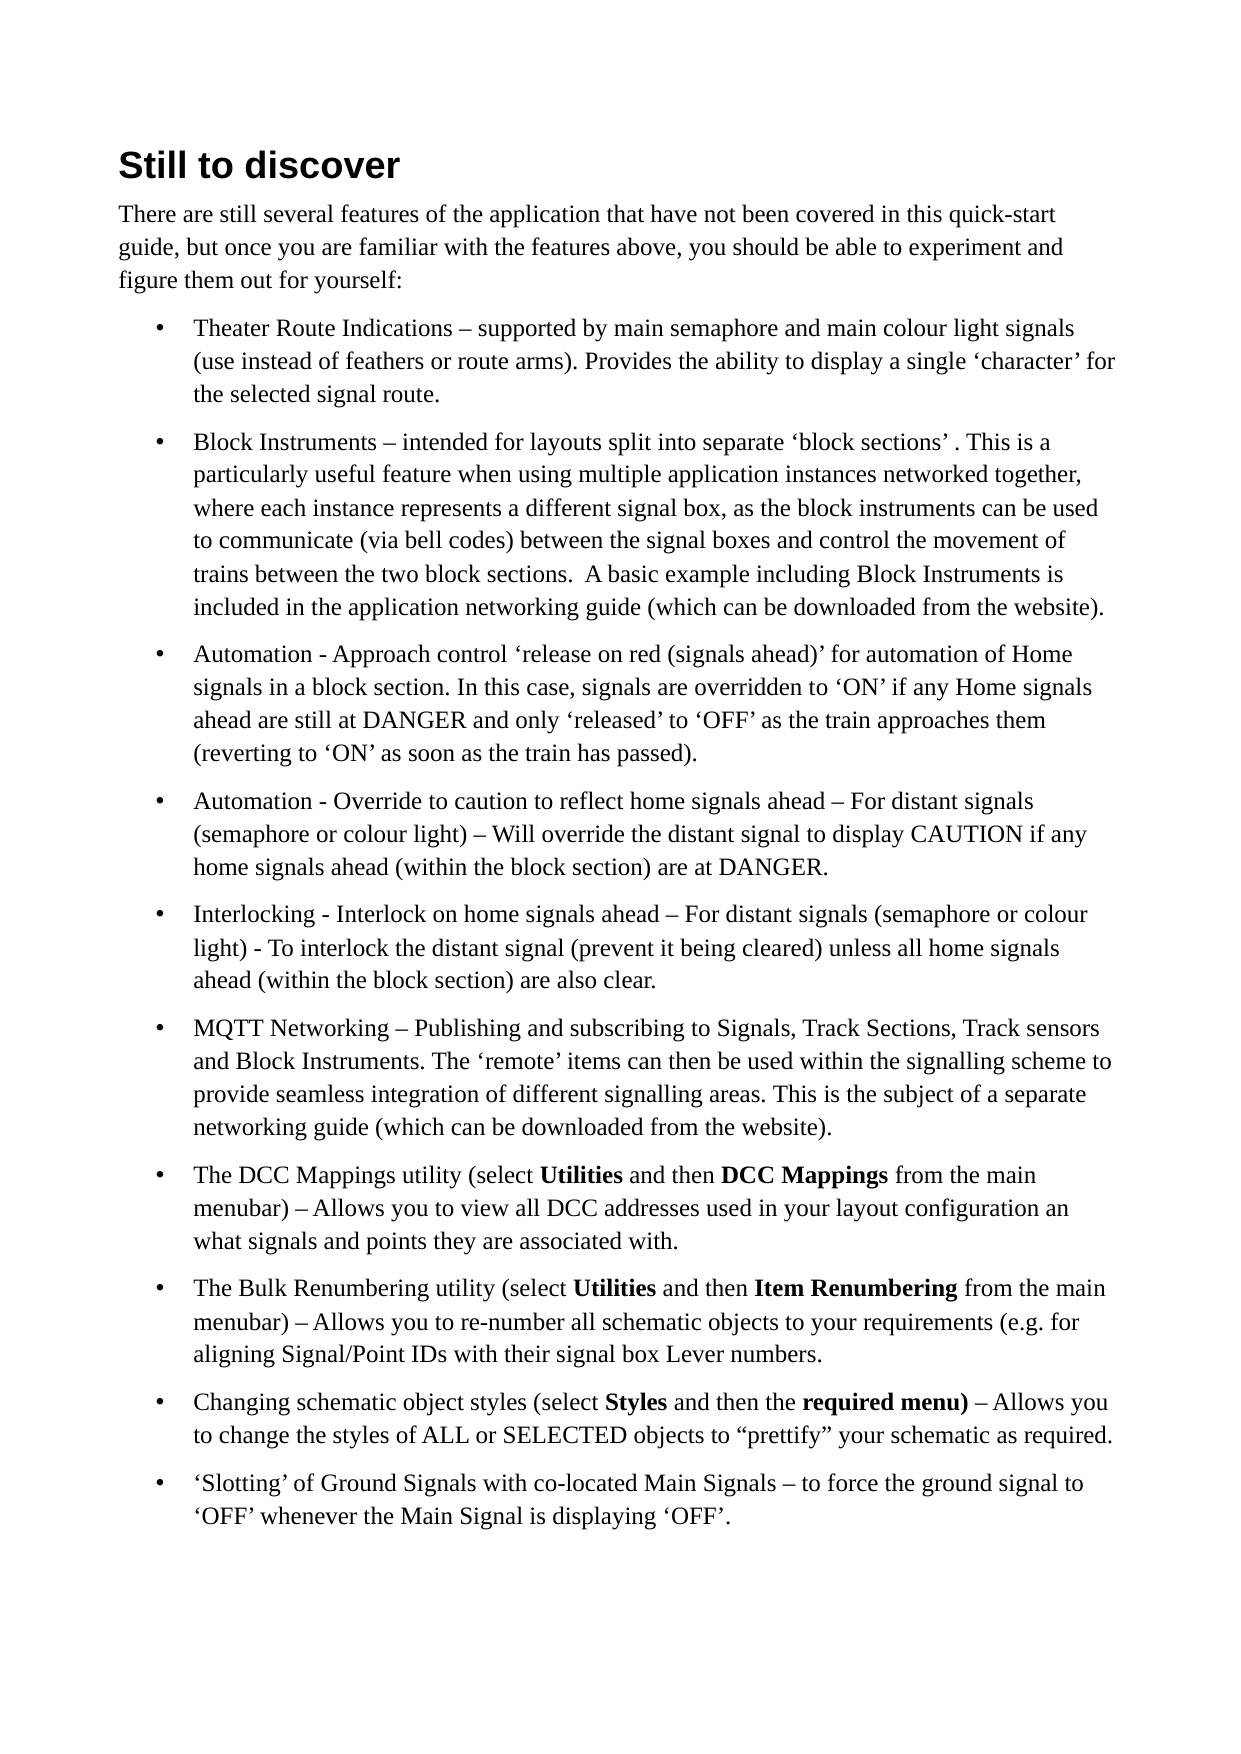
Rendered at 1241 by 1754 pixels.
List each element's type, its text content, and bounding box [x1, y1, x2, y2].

list Automation - Override to caution to reflect home signals ahead – For distant signals (semaphore or colour light) – Will override the distant signal to display CAUTION if any home signals ahead (within the block section) are at DANGER. [156, 786, 1122, 881]
list Interlocking - Interlock on home signals ahead – For distant signals (semaphore or colour light) - To interlock the distant signal (prevent it being cleared) unless all home signals ahead (within the block section) are also clear. [156, 899, 1122, 994]
list MQTT Networking – Publishing and subscribing to Signals, Track Sections, Track sensors and Block Instruments. The ‘remote’ items can then be used within the signalling scheme to provide seamless integration of different signalling areas. This is the subject of a separate networking guide (which can be downloaded from the website). [156, 1013, 1122, 1141]
subtitle Still to discover [118, 143, 1122, 187]
list The Bulk Renumbering utility (select Utilities and then Item Renumbering from the main menubar) – Allows you to re-number all schematic objects to your requirements (e.g. for aligning Signal/Point IDs with their signal box Lever numbers. [156, 1273, 1122, 1368]
list The DCC Mappings utility (select Utilities and then DCC Mappings from the main menubar) – Allows you to view all DCC addresses used in your layout configuration an what signals and points they are associated with. [156, 1160, 1122, 1255]
text There are still several features of the application that have not been covered in this quick-start guide, but once you are familiar with the features above, you should be able to experiment and figure them out for yourself: [118, 199, 1122, 294]
list Changing schematic object styles (select Styles and then the required menu) – Allows you to change the styles of ALL or SELECTED objects to “prettify” your schematic as required. [156, 1387, 1122, 1449]
list Block Instruments – intended for layouts split into separate ‘block sections’ . This is a particularly useful feature when using multiple application instances networked together, where each instance represents a different signal box, as the block instruments can be used to communicate (via bell codes) between the signal boxes and control the movement of trains between the two block sections. A basic example including Block Instruments is included in the application networking guide (which can be downloaded from the website). [156, 427, 1122, 620]
list Theater Route Indications – supported by main semaphore and main colour light signals (use instead of feathers or route arms). Provides the ability to display a single ‘character’ for the selected signal route. [156, 313, 1122, 408]
list ‘Slotting’ of Ground Signals with co-located Main Signals – to force the ground signal to ‘OFF’ whenever the Main Signal is displaying ‘OFF’. [156, 1468, 1122, 1529]
list Automation - Approach control ‘release on red (signals ahead)’ for automation of Home signals in a block section. In this case, signals are overridden to ‘ON’ if any Home signals ahead are still at DANGER and only ‘released’ to ‘OFF’ as the train approaches them (reverting to ‘ON’ as soon as the train has passed). [156, 639, 1122, 767]
